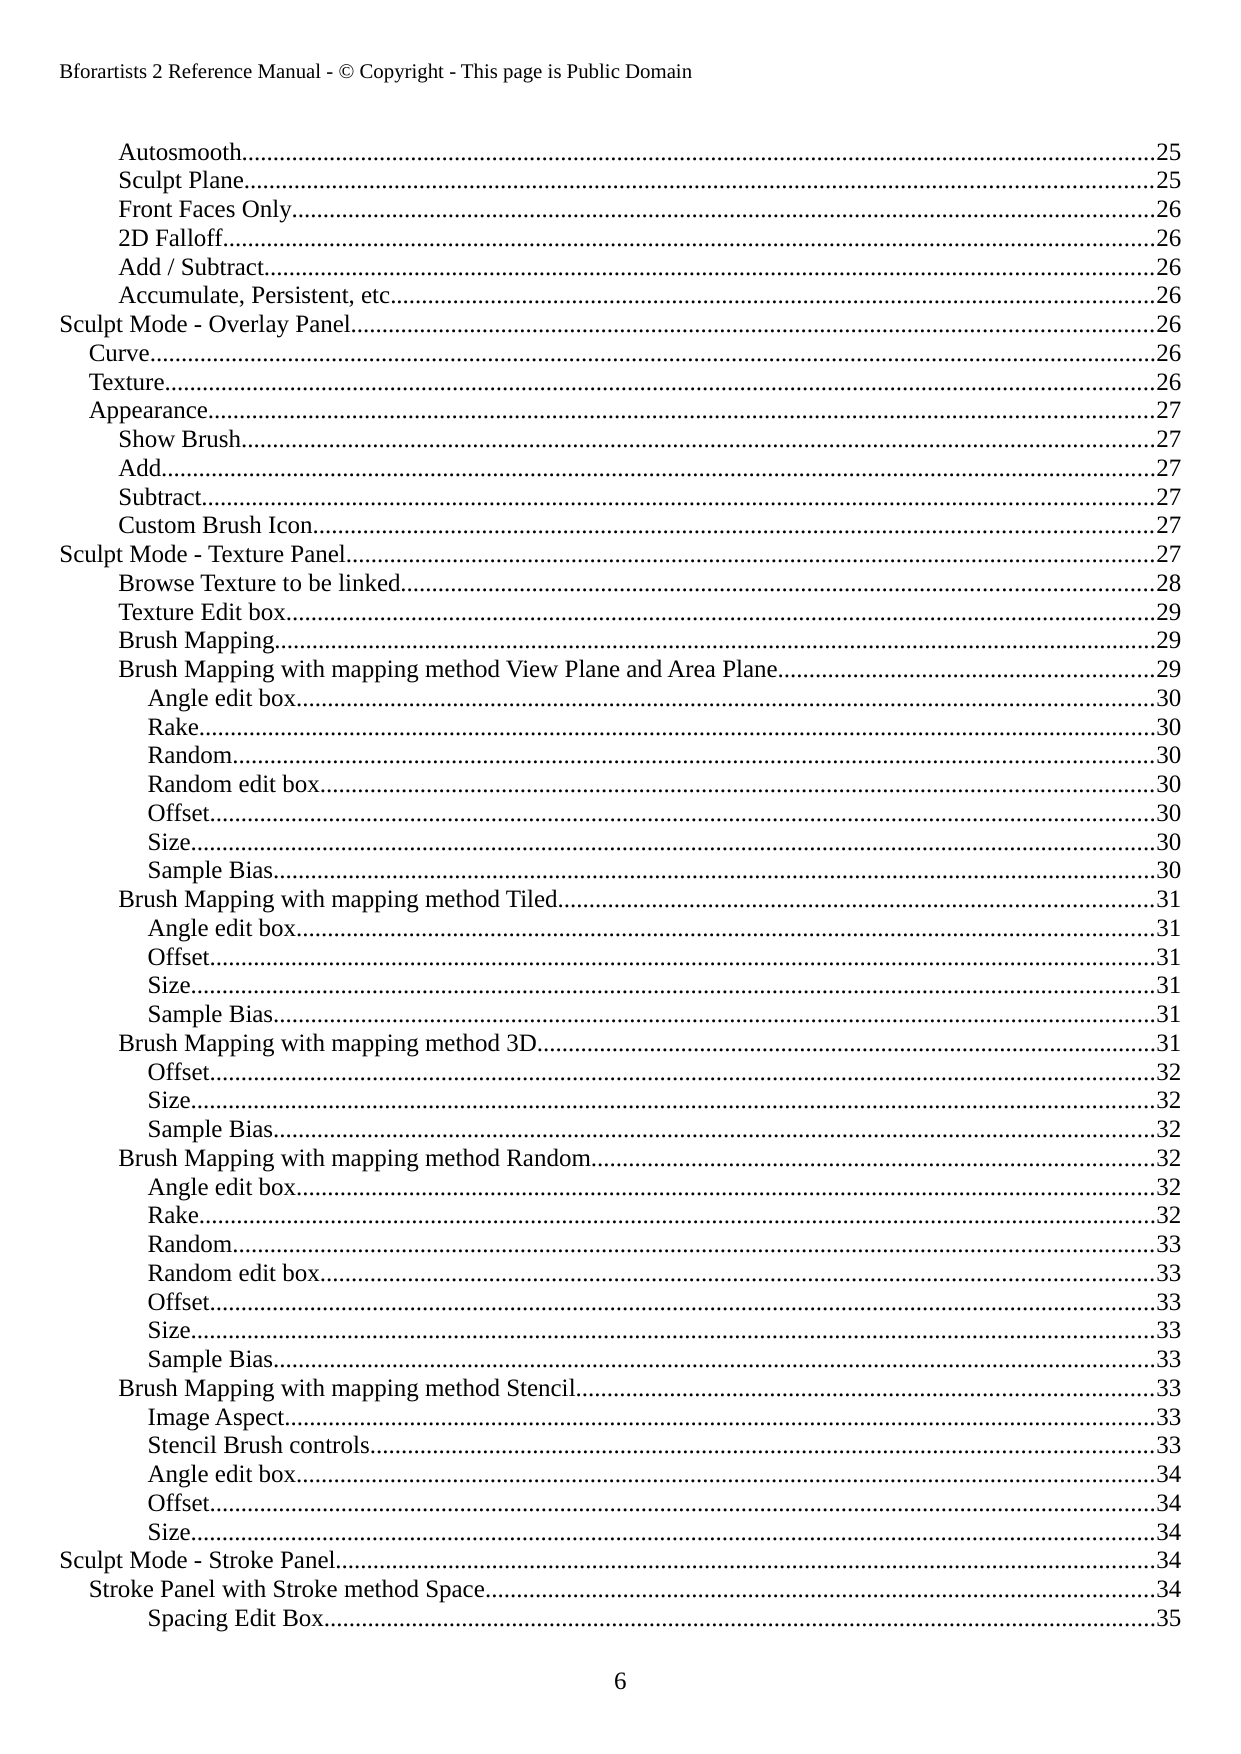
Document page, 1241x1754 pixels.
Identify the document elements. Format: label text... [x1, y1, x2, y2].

text Sculpt Mode - Stroke Panel 34 [59, 1545, 1181, 1574]
text Random 33 [147, 1229, 1181, 1258]
text Brush Mapping with mapping method View Plane and Area Plane 29 [118, 654, 1181, 683]
text Angle edit box 32 [147, 1172, 1181, 1200]
text Size 34 [147, 1517, 1181, 1545]
text Random edit box 33 [147, 1258, 1181, 1287]
text Angle edit box 34 [147, 1459, 1181, 1488]
text Sample Bias 32 [147, 1114, 1181, 1143]
text Size 30 [147, 827, 1181, 855]
text Texture 26 [88, 367, 1181, 395]
text Brush Mapping with mapping method Random 32 [118, 1143, 1181, 1172]
text Rake 30 [147, 712, 1181, 740]
text Brush Mapping 29 [118, 625, 1181, 654]
text Offset 32 [147, 1057, 1181, 1085]
text Random edit box 30 [147, 769, 1181, 798]
text Size 33 [147, 1315, 1181, 1344]
text Stroke Panel with Stroke method Space 34 [88, 1574, 1181, 1603]
text Add / Subtract 26 [118, 252, 1181, 280]
text Sample Bias 33 [147, 1344, 1181, 1373]
text Custom Brush Icon 27 [118, 510, 1181, 539]
text Sample Bias 31 [147, 999, 1181, 1028]
text Sculpt Mode - Texture Panel 27 [59, 539, 1181, 568]
text 2D Falloff 26 [118, 223, 1181, 252]
text Size 32 [147, 1085, 1181, 1114]
text Offset 30 [147, 798, 1181, 827]
text Add 27 [118, 453, 1181, 482]
text Spacing Edit Box 35 [147, 1603, 1181, 1632]
text Angle edit box 30 [147, 683, 1181, 712]
text Offset 34 [147, 1488, 1181, 1517]
text Random 30 [147, 740, 1181, 769]
text Sample Bias 30 [147, 855, 1181, 884]
text Stencil Brush controls 33 [147, 1430, 1181, 1459]
text Angle edit box 31 [147, 913, 1181, 942]
text Subtract 27 [118, 482, 1181, 510]
text Rake 32 [147, 1200, 1181, 1229]
text Show Brush 27 [118, 424, 1181, 453]
text Curve 26 [88, 338, 1181, 367]
text Appearance 27 [88, 395, 1181, 424]
text Brush Mapping with mapping method 3D 31 [118, 1028, 1181, 1057]
text Sculpt Plane 25 [118, 165, 1181, 194]
text Brush Mapping with mapping method Tiled 31 [118, 884, 1181, 913]
text Image Aspect 33 [147, 1402, 1181, 1430]
text Offset 33 [147, 1287, 1181, 1315]
text Front Faces Only 26 [118, 194, 1181, 223]
text Autosmooth 25 [118, 137, 1181, 165]
text Sculpt Mode - Overlay Panel 26 [59, 309, 1181, 338]
text Browse Texture to be linked 28 [118, 568, 1181, 597]
text Brush Mapping with mapping method Stencil 33 [118, 1373, 1181, 1402]
text Accumulate, Persistent, etc. 26 [118, 280, 1181, 309]
text Offset 31 [147, 942, 1181, 970]
text Size 31 [147, 970, 1181, 999]
text Texture Edit box 29 [118, 597, 1181, 625]
